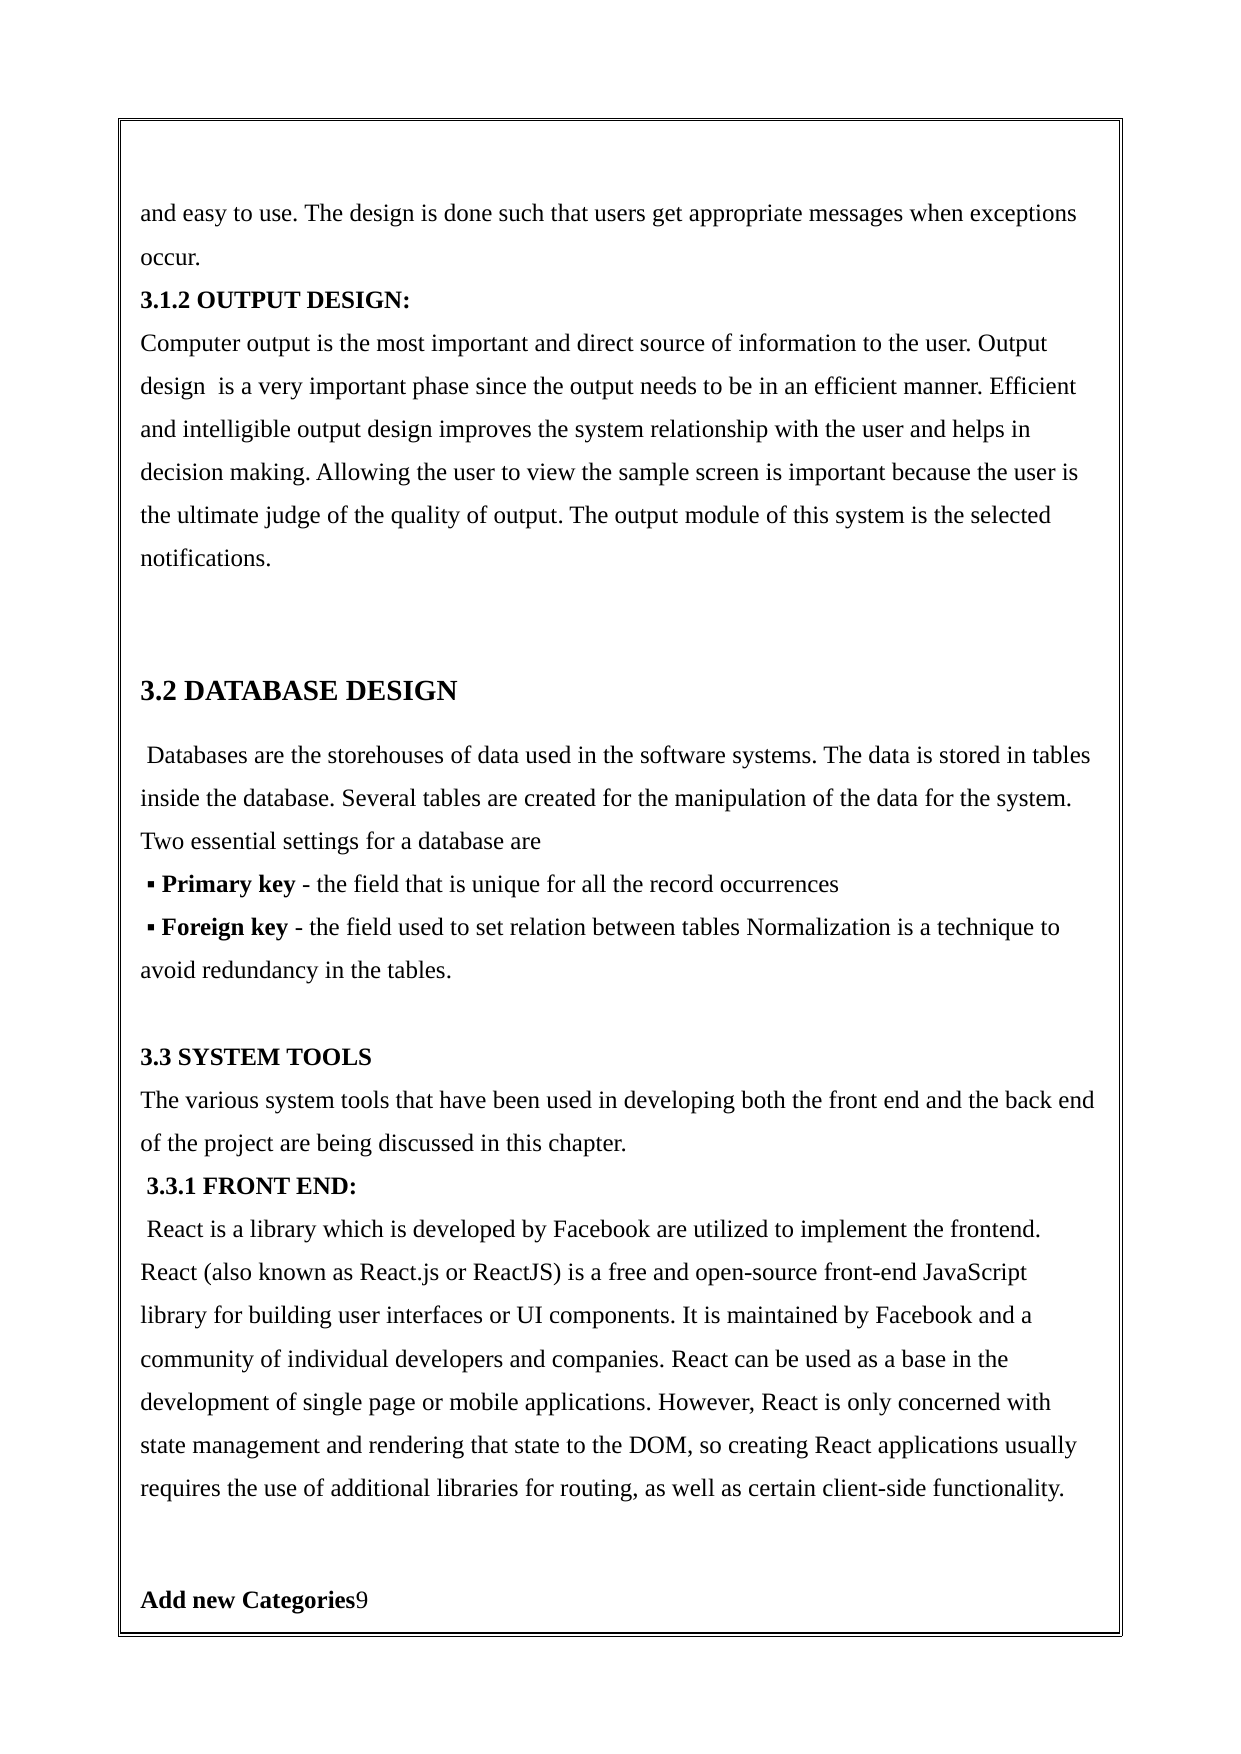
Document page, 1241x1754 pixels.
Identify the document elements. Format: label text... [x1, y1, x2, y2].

text ▪ Primary key - the field that is unique for all the record occurrences [140, 869, 1100, 898]
text 3.1.2 OUTPUT DESIGN: [140, 285, 1100, 313]
text 3.3.1 FRONT END: [140, 1171, 1100, 1200]
text 3.2 DATABASE DESIGN [140, 673, 1100, 706]
text 3.3 SYSTEM TOOLS [140, 1042, 1100, 1071]
text The various system tools that have been used in developing both the front end and the back end of the project are being discussed in this chapter. [140, 1085, 1100, 1157]
text Computer output is the most important and direct source of information to the user. Output design is a very important phase since the output needs to be in an efficient manner. Efficient and intelligible output design improves the system relationship with the user and helps in decision making. Allowing the user to view the sample screen is important because the user is the ultimate judge of the quality of output. The output module of this system is the selected notifications. [140, 328, 1100, 572]
text and easy to use. The design is done such that users get appropriate messages when exceptions occur. [140, 198, 1100, 270]
text Databases are the storehouses of data used in the software systems. The data is stored in tables inside the database. Several tables are created for the manipulation of the data for the system. Two essential settings for a database are [140, 740, 1100, 855]
text ▪ Foreign key - the field used to set relation between tables Normalization is a technique to avoid redundancy in the tables. [140, 912, 1100, 984]
text React is a library which is developed by Facebook are utilized to implement the frontend. React (also known as React.js or ReactJS) is a free and open-source front-end JavaScript library for building user interfaces or UI components. It is maintained by Facebook and a community of individual developers and companies. React can be used as a base in the development of single page or mobile applications. However, React is only concerned with state management and rendering that state to the DOM, so creating React applications usually requires the use of additional libraries for routing, as well as certain client-side functionality. [140, 1214, 1100, 1502]
